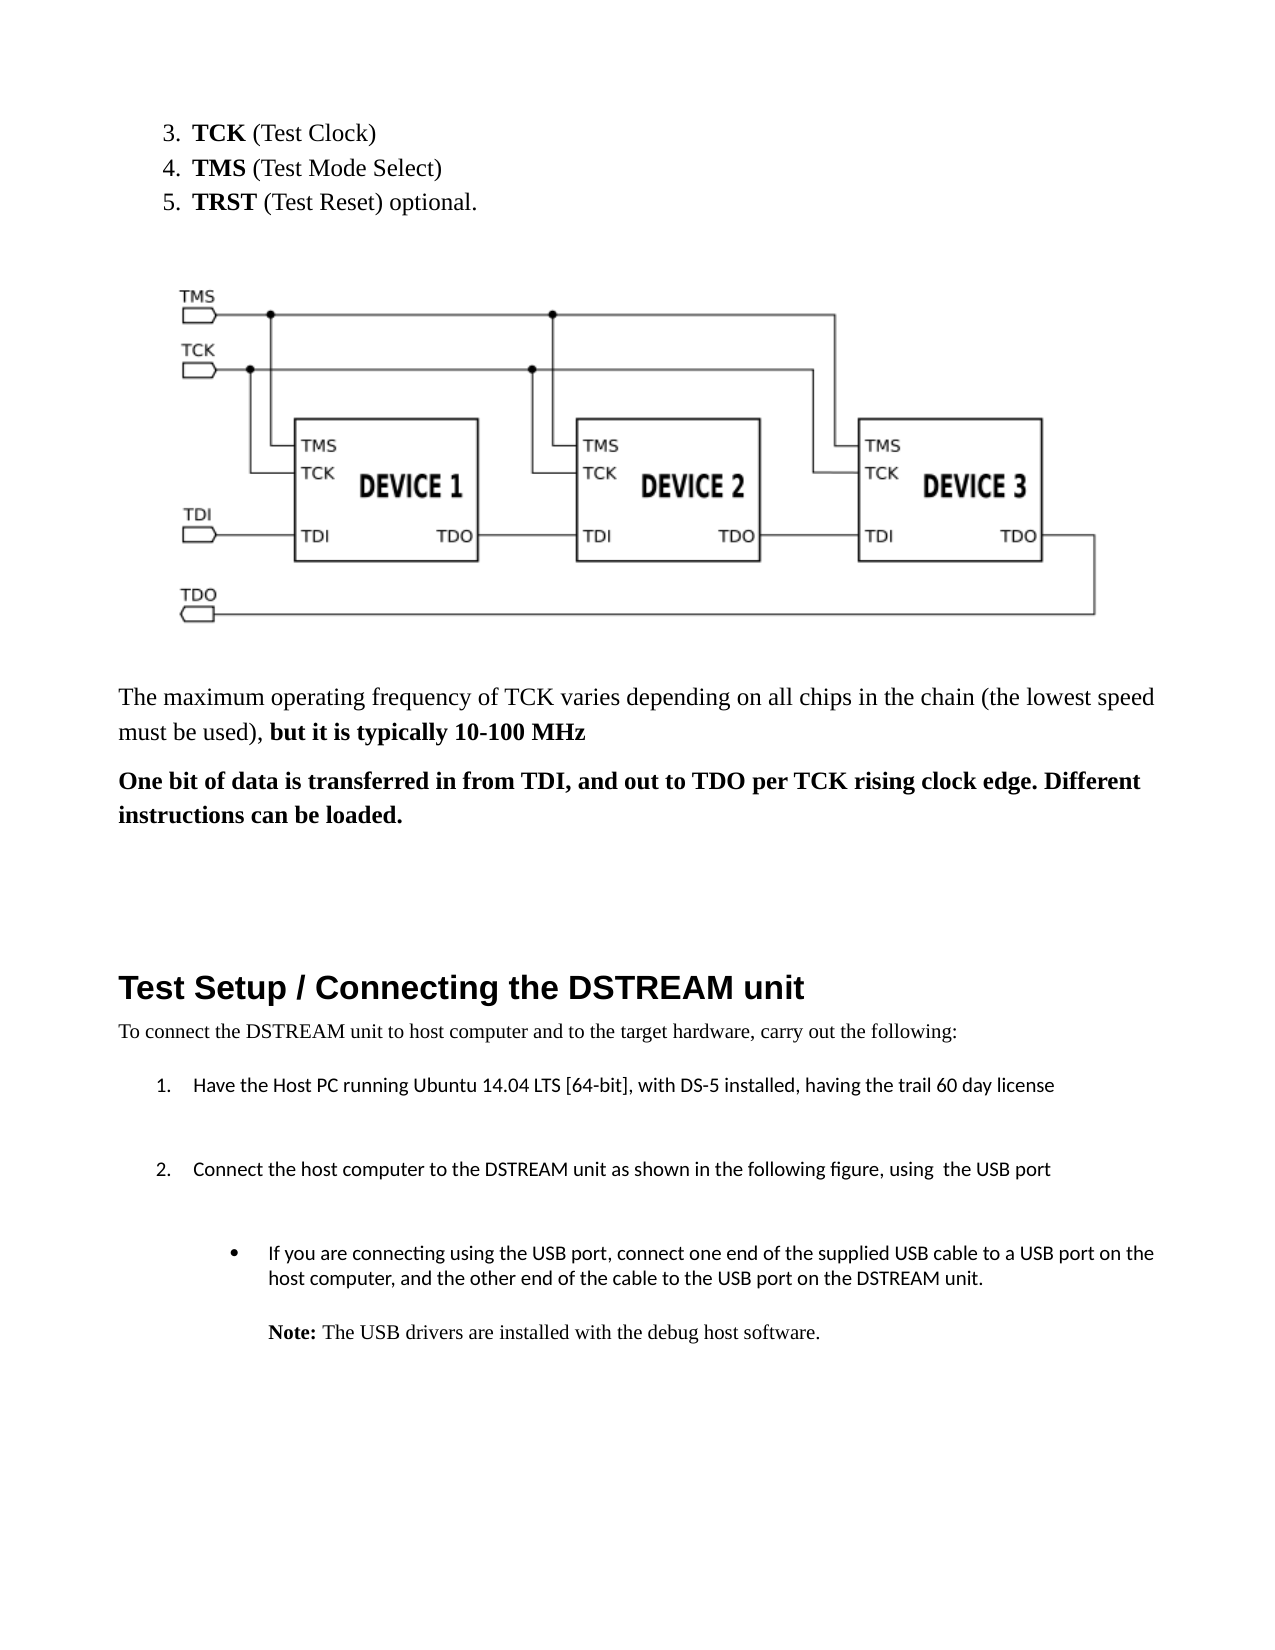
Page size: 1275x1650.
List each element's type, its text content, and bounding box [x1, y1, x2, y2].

list Have the Host PC running Ubuntu 14.04 LTS [64-bit], with DS-5 installed, having the trail 60 day license [156, 1073, 1157, 1098]
list TRST (Test Reset) optional. [162, 187, 1157, 216]
picture [177, 285, 1098, 626]
text One bit of data is transferred in from TDI, and out to TDO per TCK rising clock edge. Different instructions can be loaded. [118, 766, 1157, 829]
subtitle Test Setup / Connecting the DSTREAM unit [118, 968, 1157, 1007]
list Connect the host computer to the DSTREAM unit as shown in the following figure, using the USB port [156, 1156, 1157, 1182]
text To connect the DSTREAM unit to host computer and to the target hardware, carry out the following: [118, 1019, 1157, 1043]
text The maximum operating frequency of TCK varies depending on all chips in the chain (the lowest speed must be used), but it is typically 10-100 MHz [118, 682, 1157, 745]
list TCK (Test Clock) [162, 118, 1157, 147]
text Note: The USB drivers are installed with the debug host software. [268, 1320, 1157, 1344]
list If you are connecting using the USB port, connect one end of the supplied USB cable to a USB port on the host computer, and the other end of the cable to the USB port on the DSTREAM unit. [231, 1240, 1157, 1291]
list TMS (Test Mode Select) [162, 153, 1157, 181]
